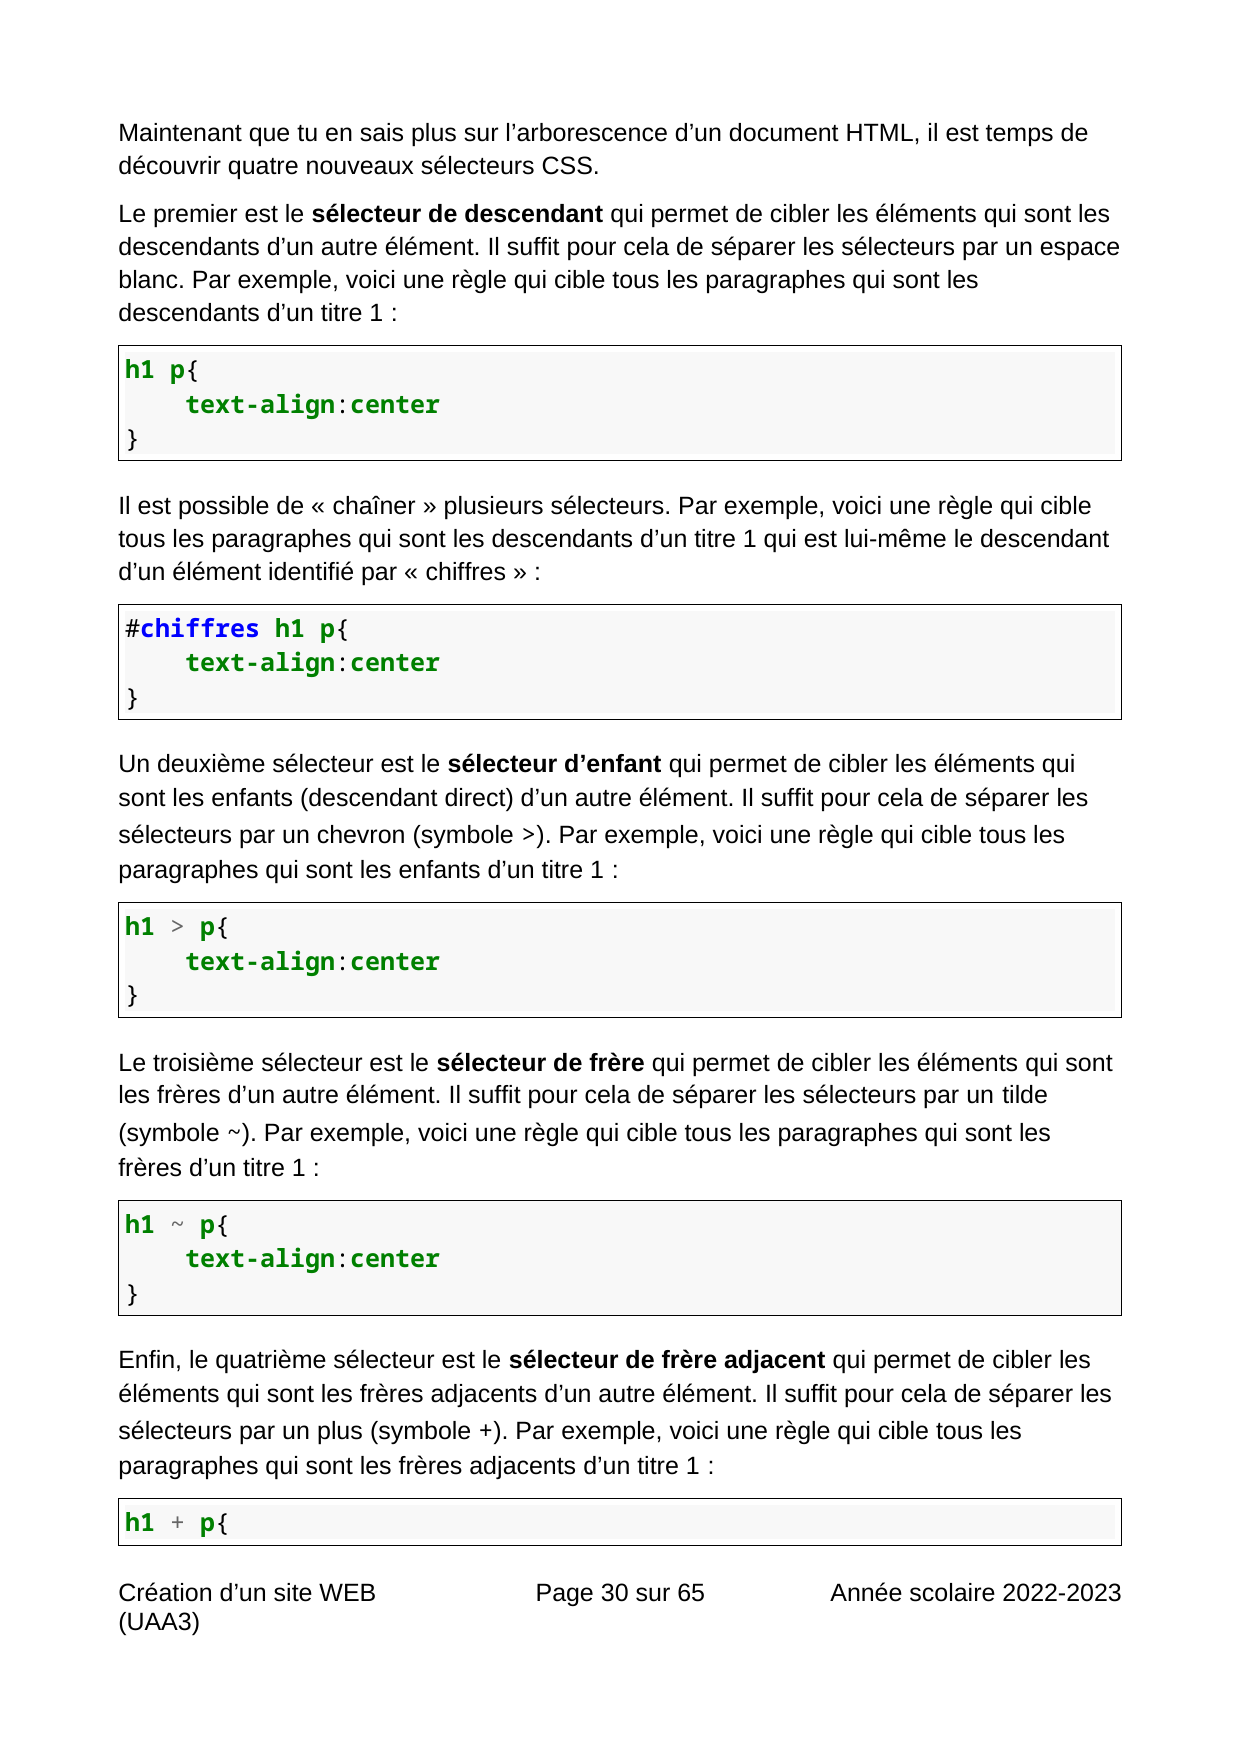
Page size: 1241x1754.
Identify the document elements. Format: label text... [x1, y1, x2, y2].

text Un deuxième sélecteur est le sélecteur d’enfant qui permet de cibler les éléments qui sont les enfants (descendant direct) d’un autre élément. Il suffit pour cela de séparer les sélecteurs par un chevron (symbole >). Par exemple, voici une règle qui cible tous les paragraphes qui sont les enfants d’un titre 1 : [118, 749, 1122, 883]
text Le troisième sélecteur est le sélecteur de frère qui permet de cibler les éléments qui sont les frères d’un autre élément. Il suffit pour cela de séparer les sélecteurs par un tilde (symbole ~). Par exemple, voici une règle qui cible tous les paragraphes qui sont les frères d’un titre 1 : [118, 1047, 1122, 1181]
table_header h1 > p{ text-align:center } [119, 903, 1121, 1017]
text Le premier est le sélecteur de descendant qui permet de cibler les éléments qui sont les descendants d’un autre élément. Il suffit pour cela de séparer les sélecteurs par un espace blanc. Par exemple, voici une règle qui cible tous les paragraphes qui sont les descendants d’un titre 1 : [118, 199, 1122, 327]
text Enfin, le quatrième sélecteur est le sélecteur de frère adjacent qui permet de cibler les éléments qui sont les frères adjacents d’un autre élément. Il suffit pour cela de séparer les sélecteurs par un plus (symbole +). Par exemple, voici une règle qui cible tous les paragraphes qui sont les frères adjacents d’un titre 1 : [118, 1346, 1122, 1479]
text Maintenant que tu en sais plus sur l’arborescence d’un document HTML, il est temps de découvrir quatre nouveaux sélecteurs CSS. [118, 118, 1122, 180]
table_header h1 p{ text-align:center } [119, 346, 1121, 460]
table_header h1 ~ p{ text-align:center } [119, 1201, 1121, 1315]
table_header h1 + p{ [119, 1499, 1121, 1545]
table_header #chiffres h1 p{ text-align:center } [119, 605, 1121, 719]
text Il est possible de « chaîner » plusieurs sélecteurs. Par exemple, voici une règle qui cible tous les paragraphes qui sont les descendants d’un titre 1 qui est lui-même le descendant d’un élément identifié par « chiffres » : [118, 491, 1122, 585]
